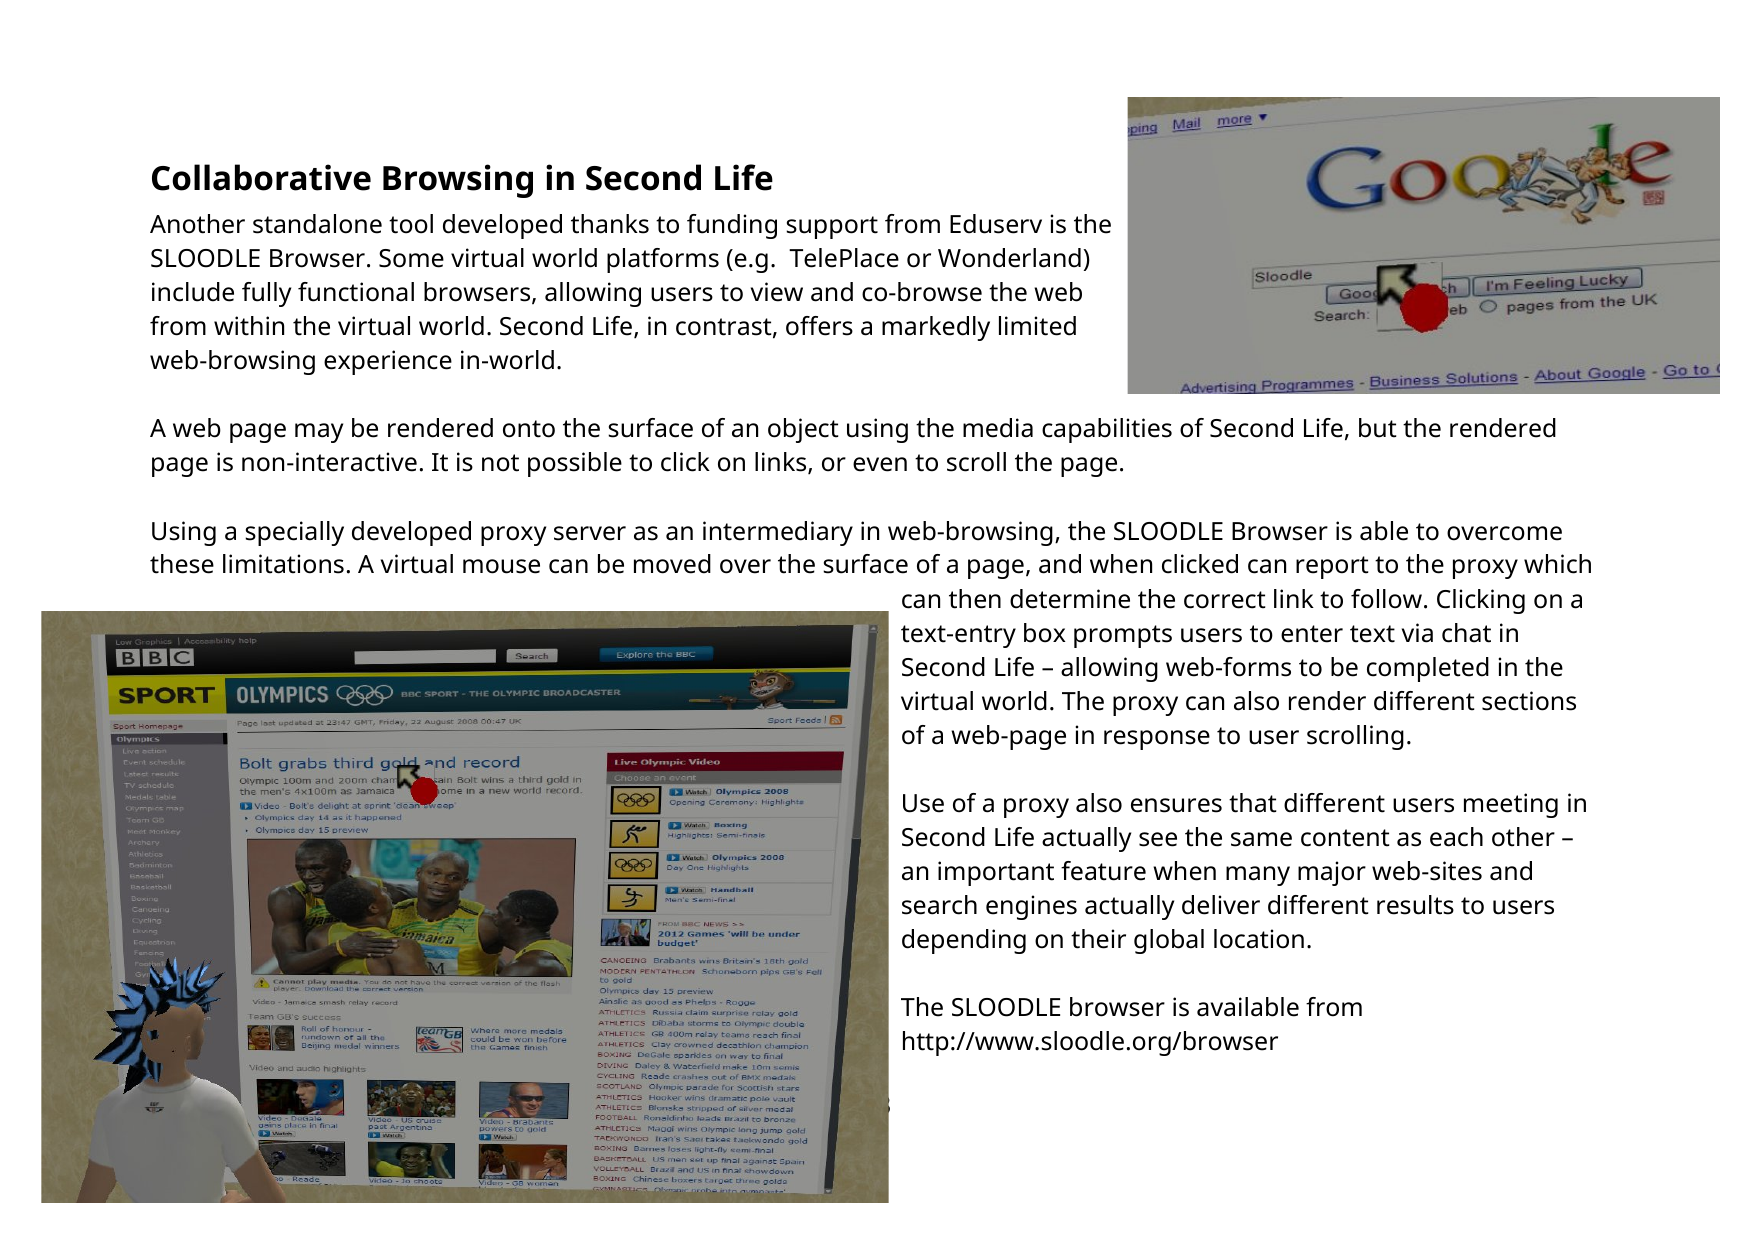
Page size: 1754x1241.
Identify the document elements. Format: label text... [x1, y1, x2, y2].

picture [41, 611, 889, 1203]
text Another standalone tool developed thanks to funding support from Eduserv is the SLOODLE Browser. Some virtual world platforms (e.g. TelePlace or Wonderland) include fully functional browsers, allowing users to view and co-browse the web from within the virtual world. Second Life, in contrast, offers a markedly limited web-browsing experience in-world. [150, 207, 1127, 377]
text A web page may be rendered onto the surface of an object using the media capabilities of Second Life, but the rendered page is non-interactive. It is not possible to click on links, or even to scroll the page. [150, 411, 1604, 479]
text Use of a proxy also ensures that different users meeting in Second Life actually see the same content as each other – an important feature when many major web-sites and search engines actually deliver different results to users depending on their global location. [889, 786, 1604, 956]
text The SLOODLE browser is available from http://www.sloodle.org/browser [889, 990, 1604, 1058]
text Using a specially developed proxy server as an intermediary in web-browsing, the SLOODLE Browser is able to overcome these limitations. A virtual mouse can be moved over the surface of a page, and when clicked can report to the proxy which can then determine the correct link to follow. Clicking on a text-entry box prompts users to enter text via chat in Second Life – allowing web-forms to be completed in the virtual world. The proxy can also render different sections of a web-page in response to user scrolling. [150, 513, 1604, 752]
subtitle Collaborative Browsing in Second Life [150, 155, 1127, 200]
picture [1127, 97, 1720, 394]
